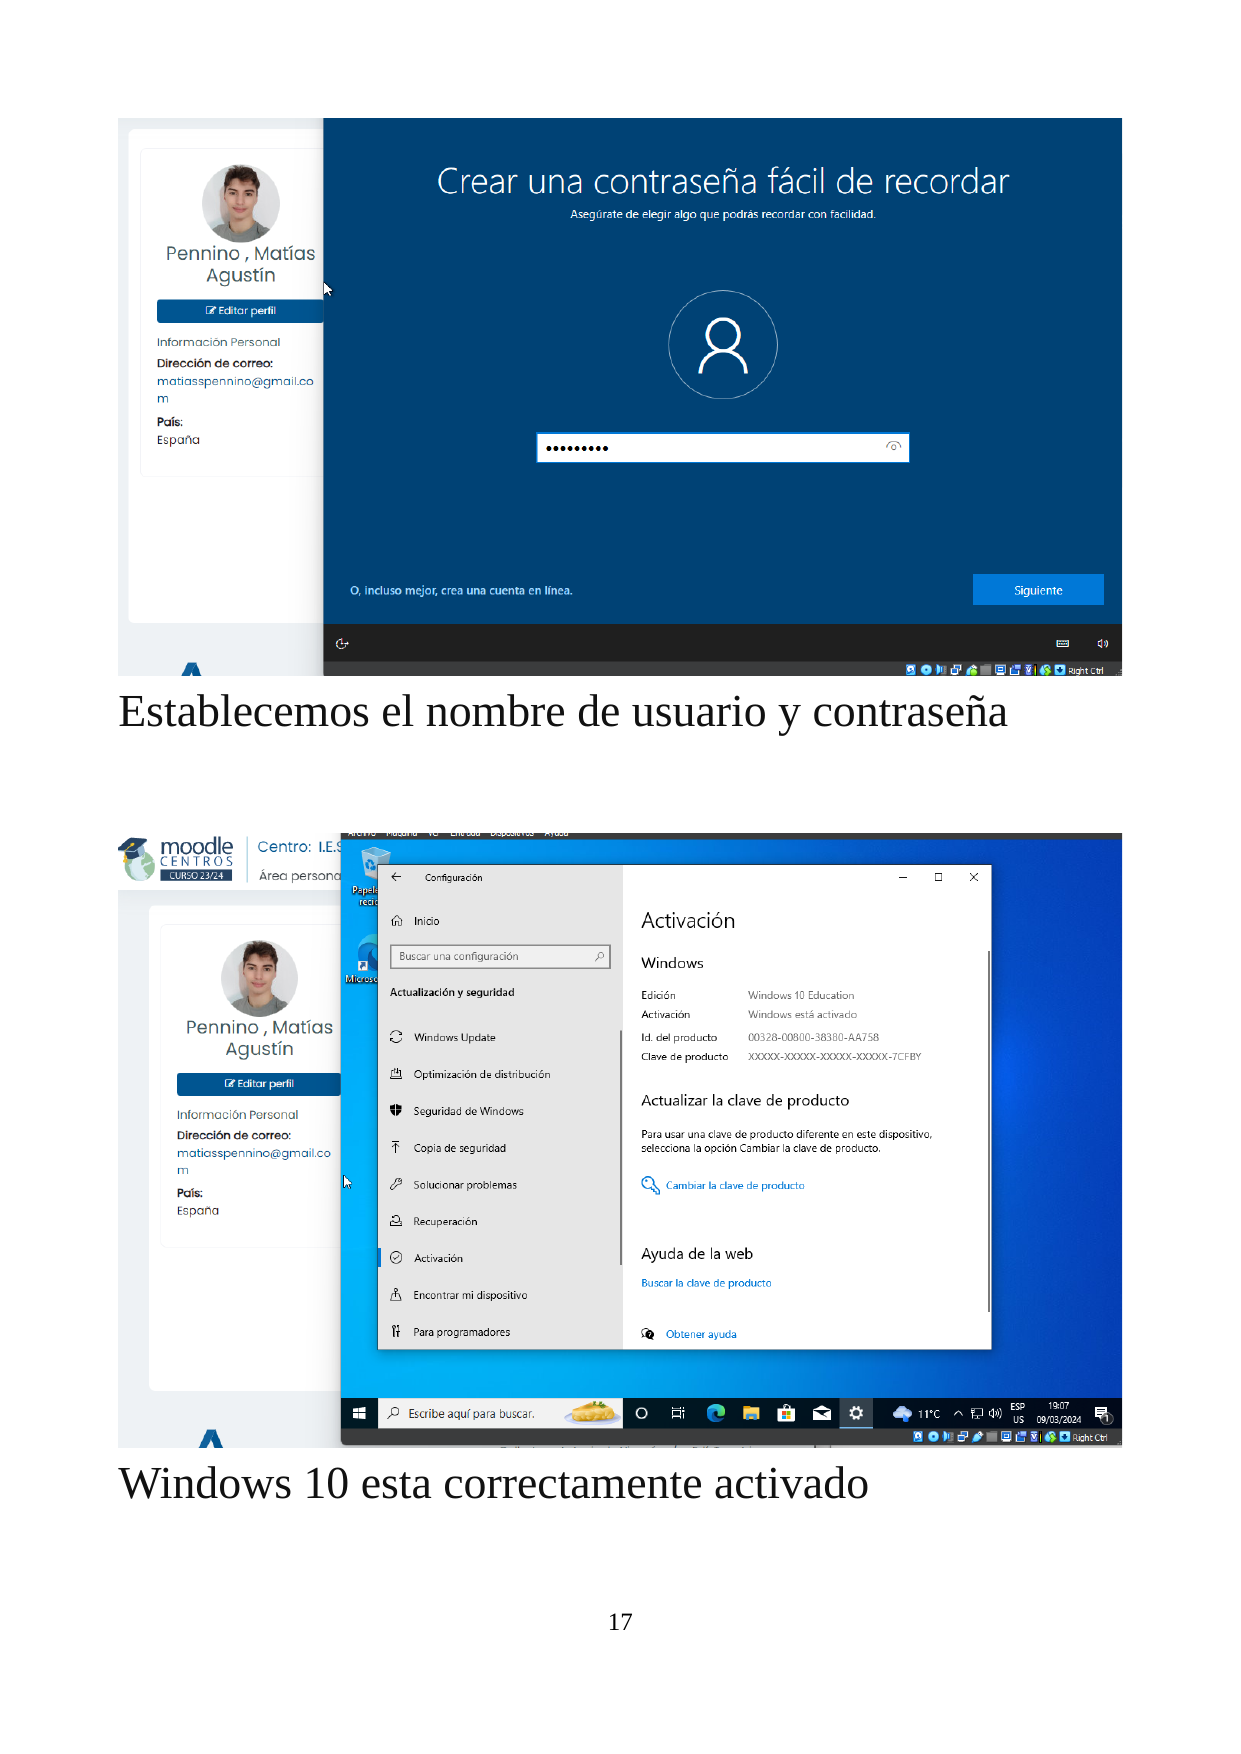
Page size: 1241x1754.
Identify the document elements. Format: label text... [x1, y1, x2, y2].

text Establecemos el nombre de usuario y contraseña [118, 676, 1122, 736]
picture [118, 118, 1123, 676]
text Windows 10 esta correctamente activado [118, 1448, 1122, 1508]
picture [118, 833, 1123, 1448]
